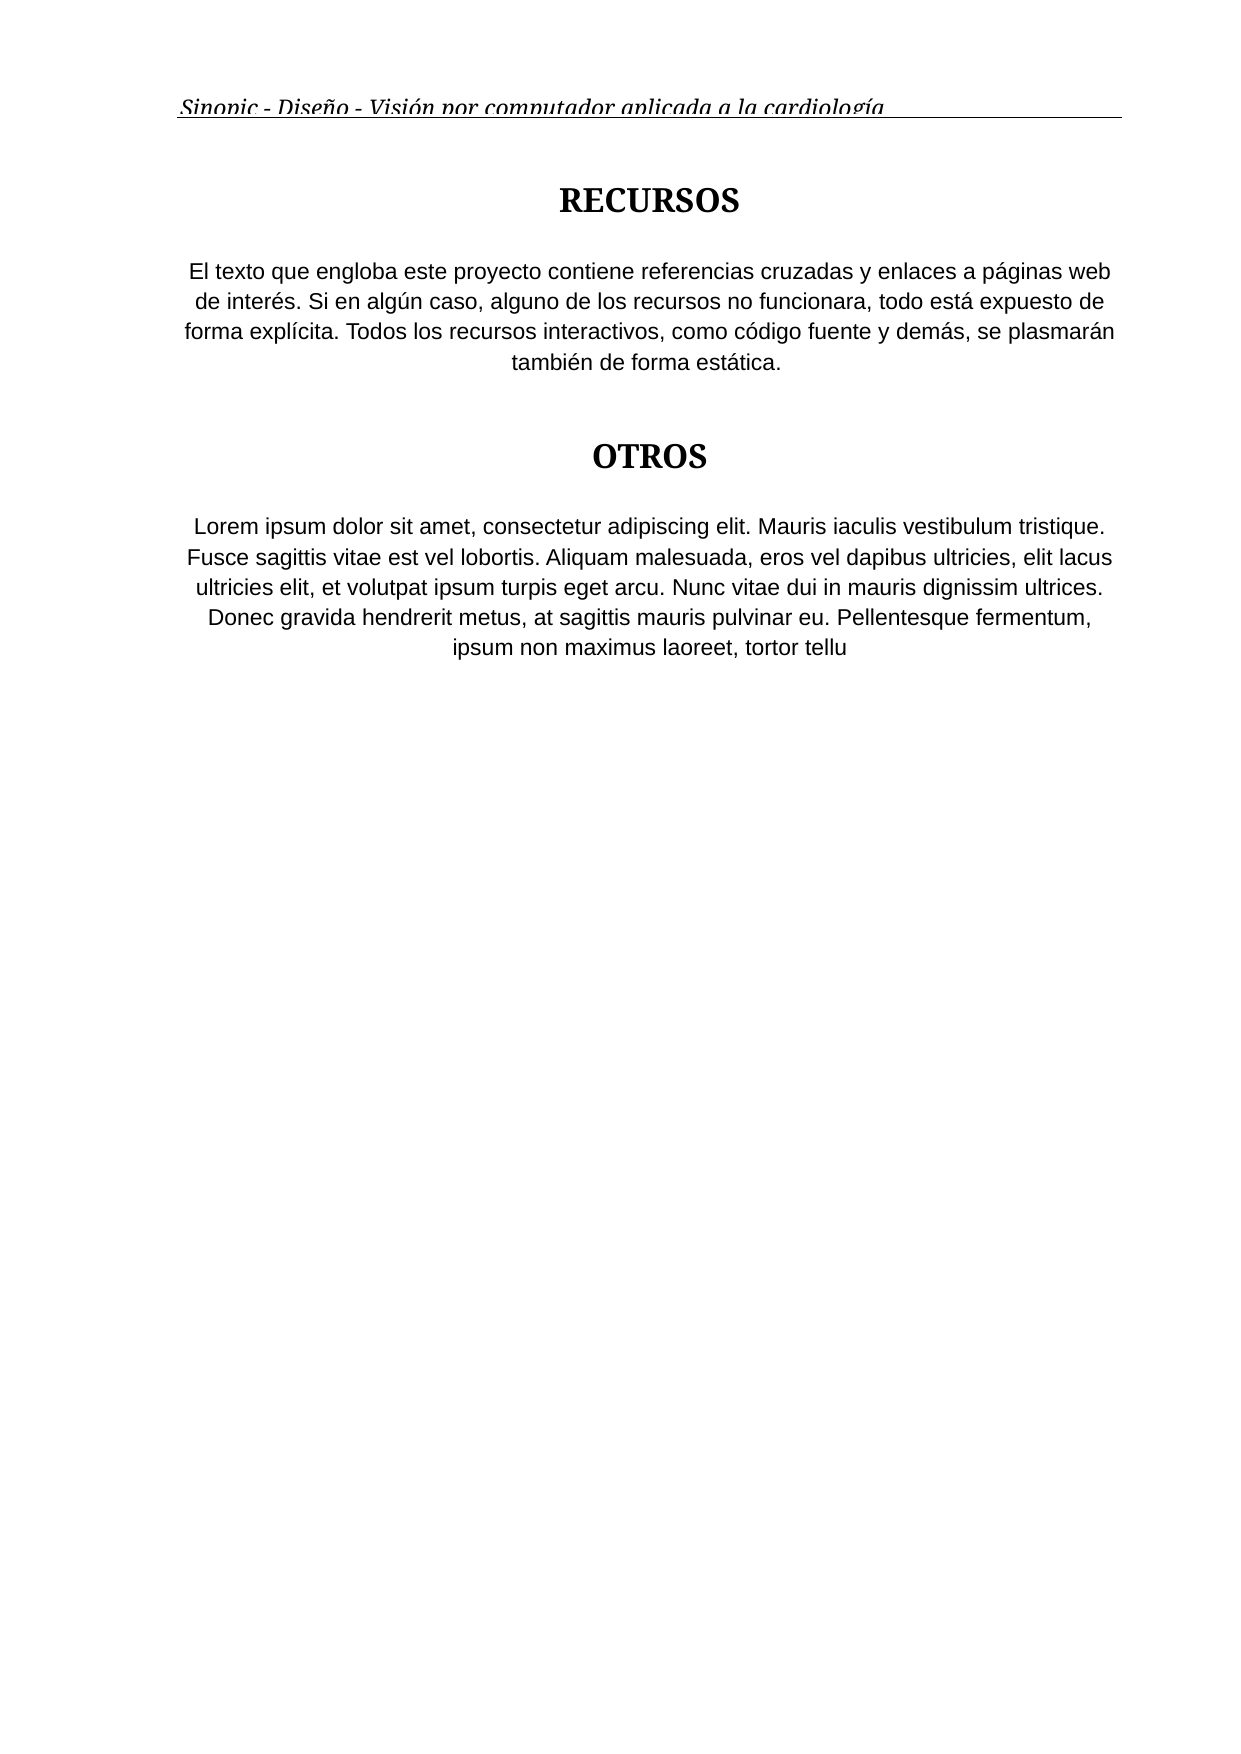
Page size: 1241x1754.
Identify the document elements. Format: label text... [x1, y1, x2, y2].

text Lorem ipsum dolor sit amet, consectetur adipiscing elit. Mauris iaculis vestibulum tristique. Fusce sagittis vitae est vel lobortis. Aliquam malesuada, eros vel dapibus ultricies, elit lacus ultricies elit, et volutpat ipsum turpis eget arcu. Nunc vitae dui in mauris dignissim ultrices. Donec gravida hendrerit metus, at sagittis mauris pulvinar eu. Pellentesque fermentum, ipsum non maximus laoreet, tortor tellu [177, 513, 1122, 661]
text otros [177, 432, 1122, 478]
text recursos [177, 177, 1122, 222]
text El texto que engloba este proyecto contiene referencias cruzadas y enlaces a páginas web de interés. Si en algún caso, alguno de los recursos no funcionara, todo está expuesto de forma explícita. Todos los recursos interactivos, como código fuente y demás, se plasmarán también de forma estática. [177, 258, 1122, 375]
